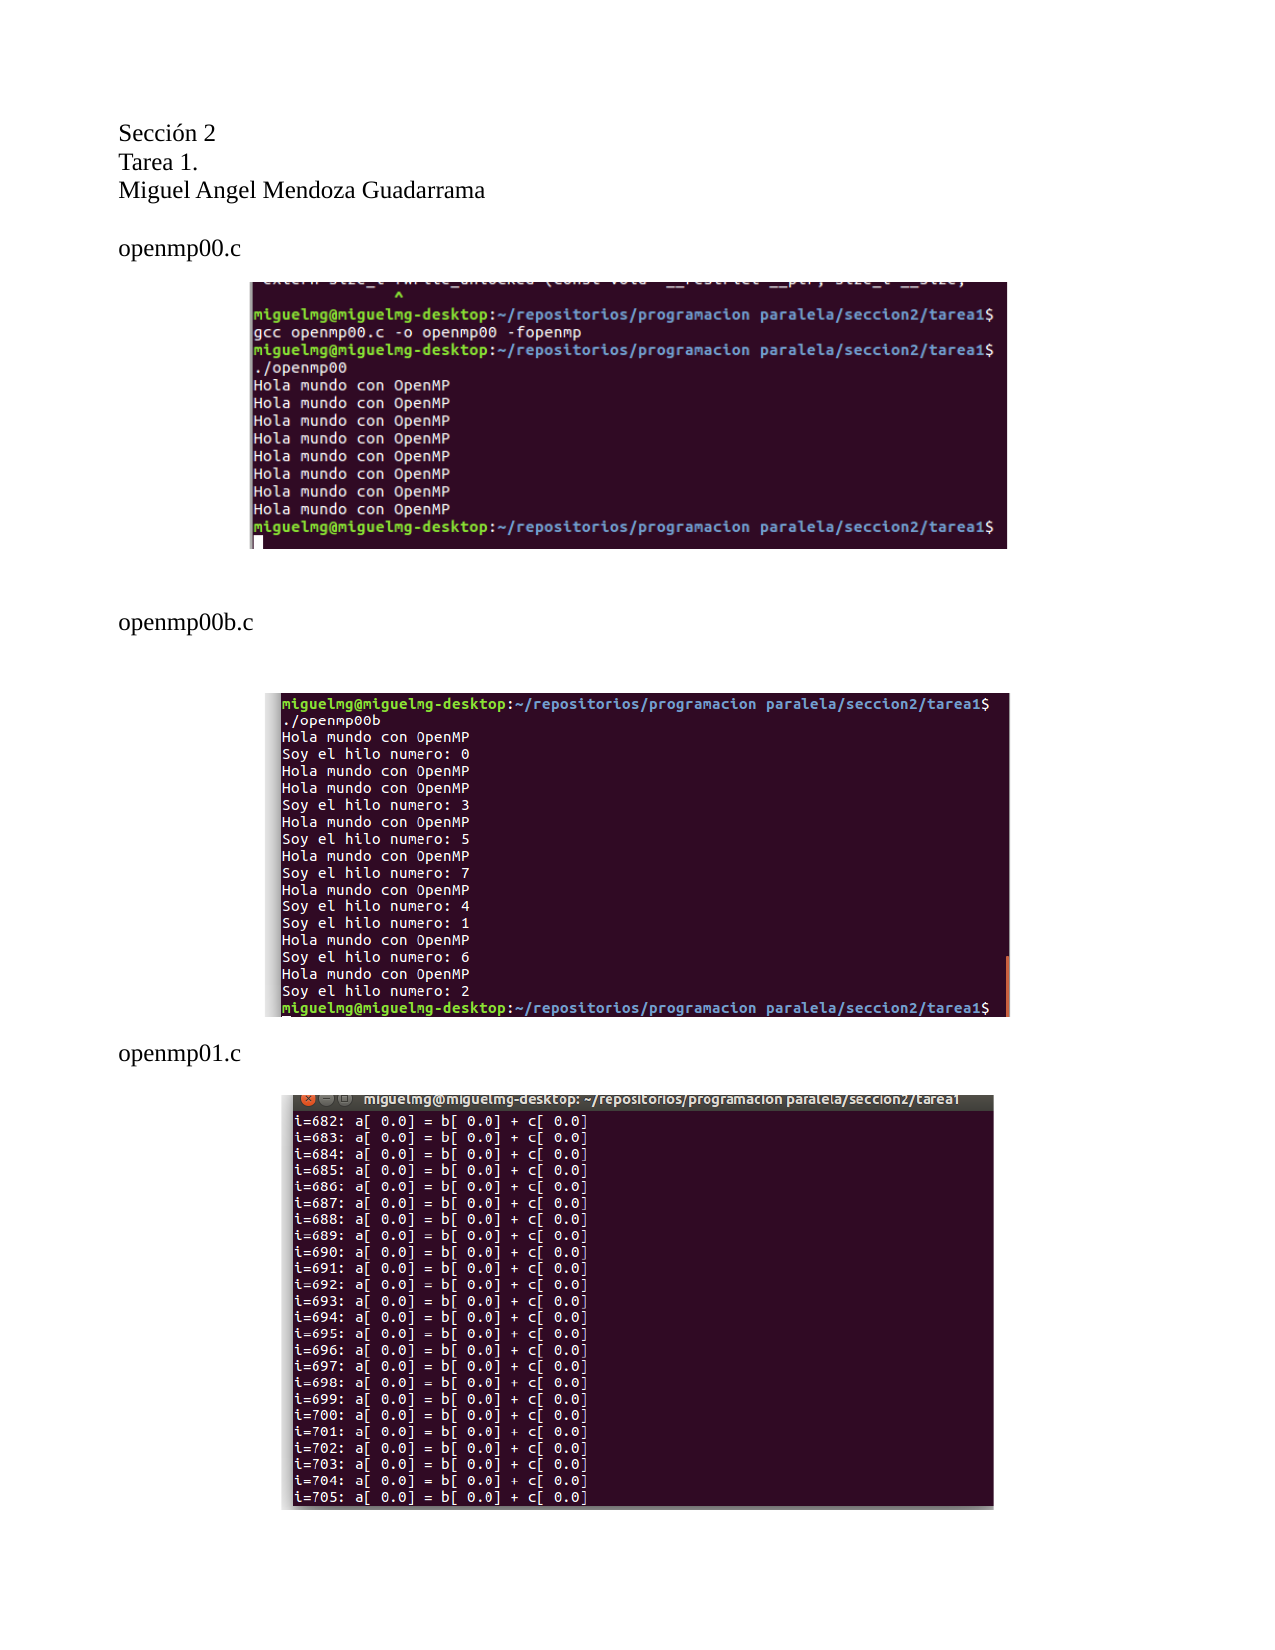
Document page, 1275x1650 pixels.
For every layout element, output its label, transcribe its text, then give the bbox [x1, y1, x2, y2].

text Miguel Angel Mendoza Guadarrama [118, 176, 1157, 204]
text openmp00.c [118, 233, 1157, 262]
picture [249, 312, 585, 549]
picture [264, 694, 524, 1017]
picture [281, 1095, 436, 1510]
text Sección 2 [118, 118, 1157, 147]
text Tarea 1. [118, 147, 1157, 176]
text openmp00b.c [118, 607, 1157, 636]
text openmp01.c [118, 1038, 1157, 1067]
